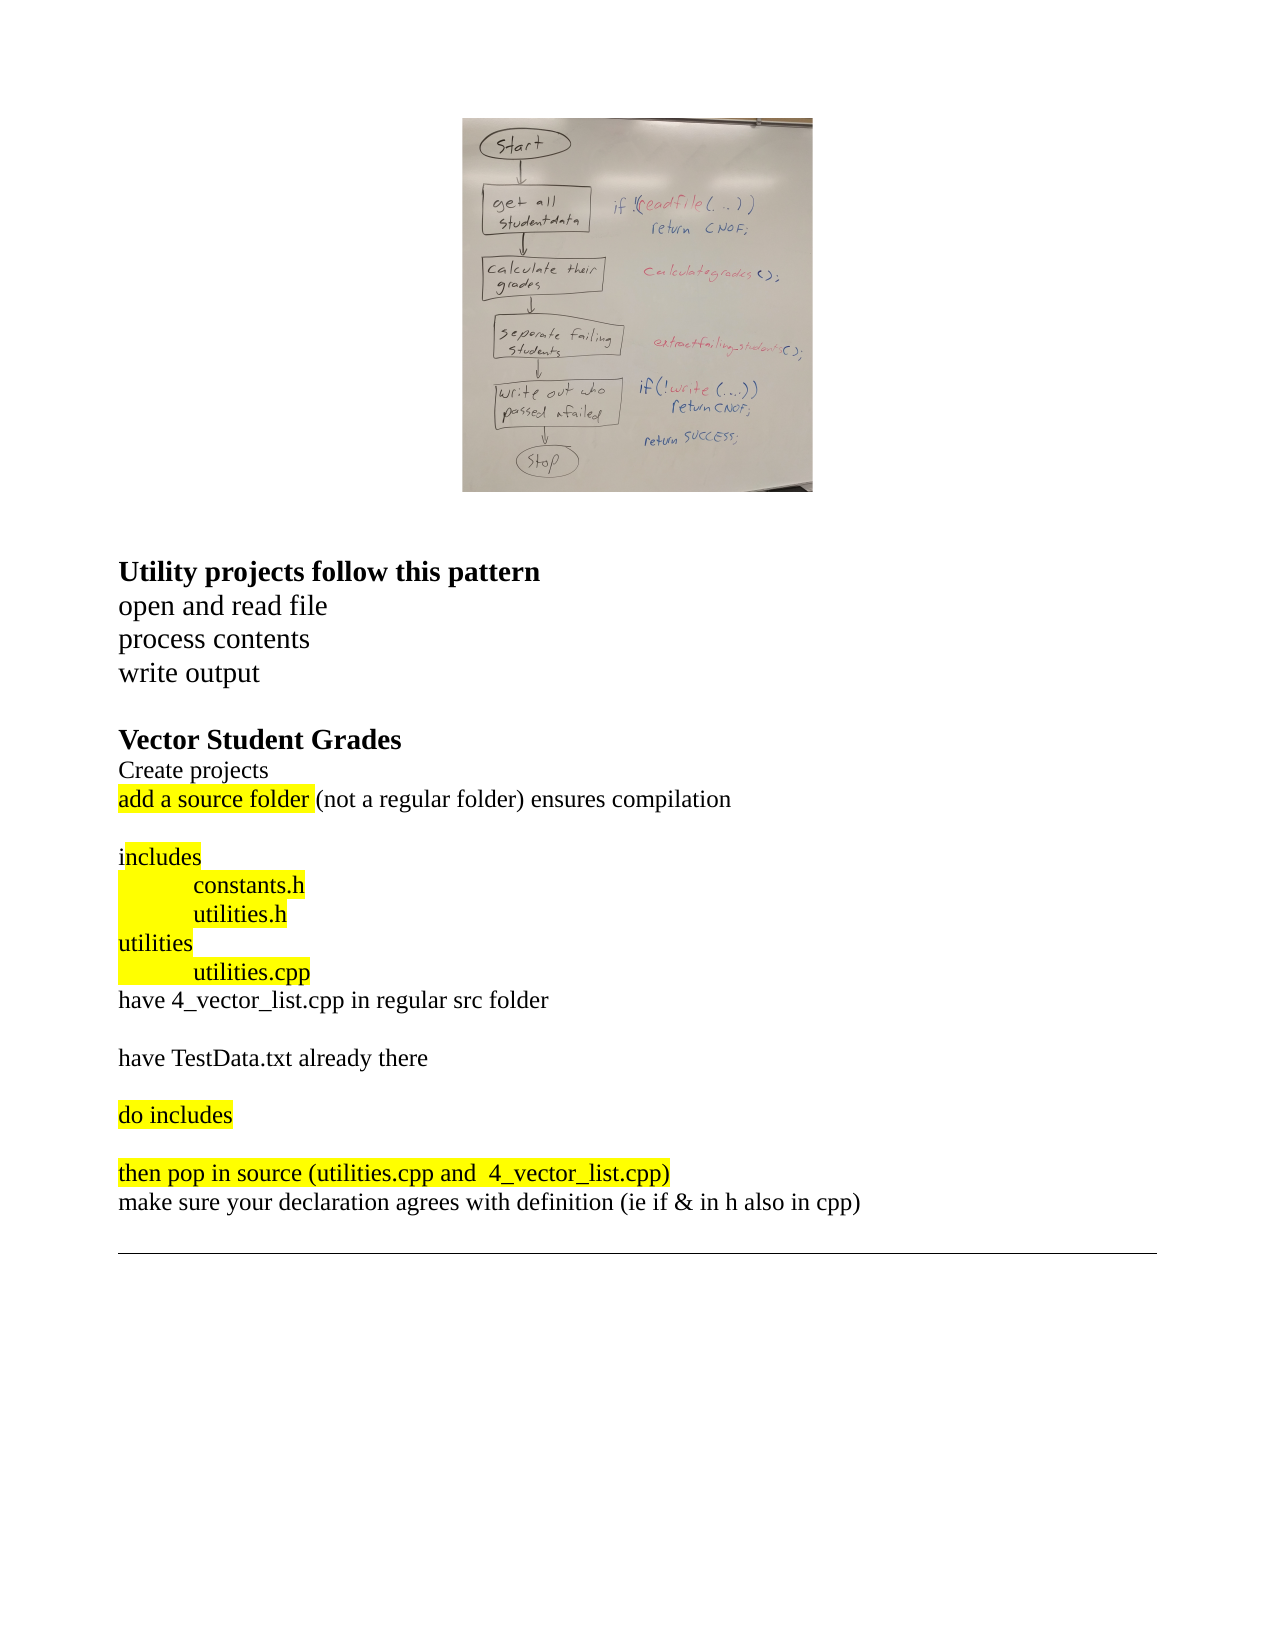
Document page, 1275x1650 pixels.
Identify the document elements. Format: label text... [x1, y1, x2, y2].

picture [462, 118, 813, 492]
text Create projects [118, 755, 1157, 784]
text utilities.cpp [118, 957, 1157, 985]
text do includes [118, 1100, 1157, 1129]
text have 4_vector_list.cpp in regular src folder [118, 985, 1157, 1014]
text utilities [118, 928, 1157, 957]
text write output [118, 655, 1157, 688]
text process contents [118, 621, 1157, 655]
text then pop in source (utilities.cpp and 4_vector_list.cpp) [118, 1158, 1157, 1187]
text open and read file [118, 588, 1157, 621]
text Vector Student Grades [118, 722, 1157, 755]
text add a source folder (not a regular folder) ensures compilation [118, 784, 1157, 813]
text includes [118, 842, 1157, 870]
text utilities.h [118, 899, 1157, 928]
text make sure your declaration agrees with definition (ie if & in h also in cpp) [118, 1187, 1157, 1215]
text constants.h [118, 870, 1157, 899]
text Utility projects follow this pattern [118, 554, 1157, 588]
text have TestData.txt already there [118, 1043, 1157, 1072]
